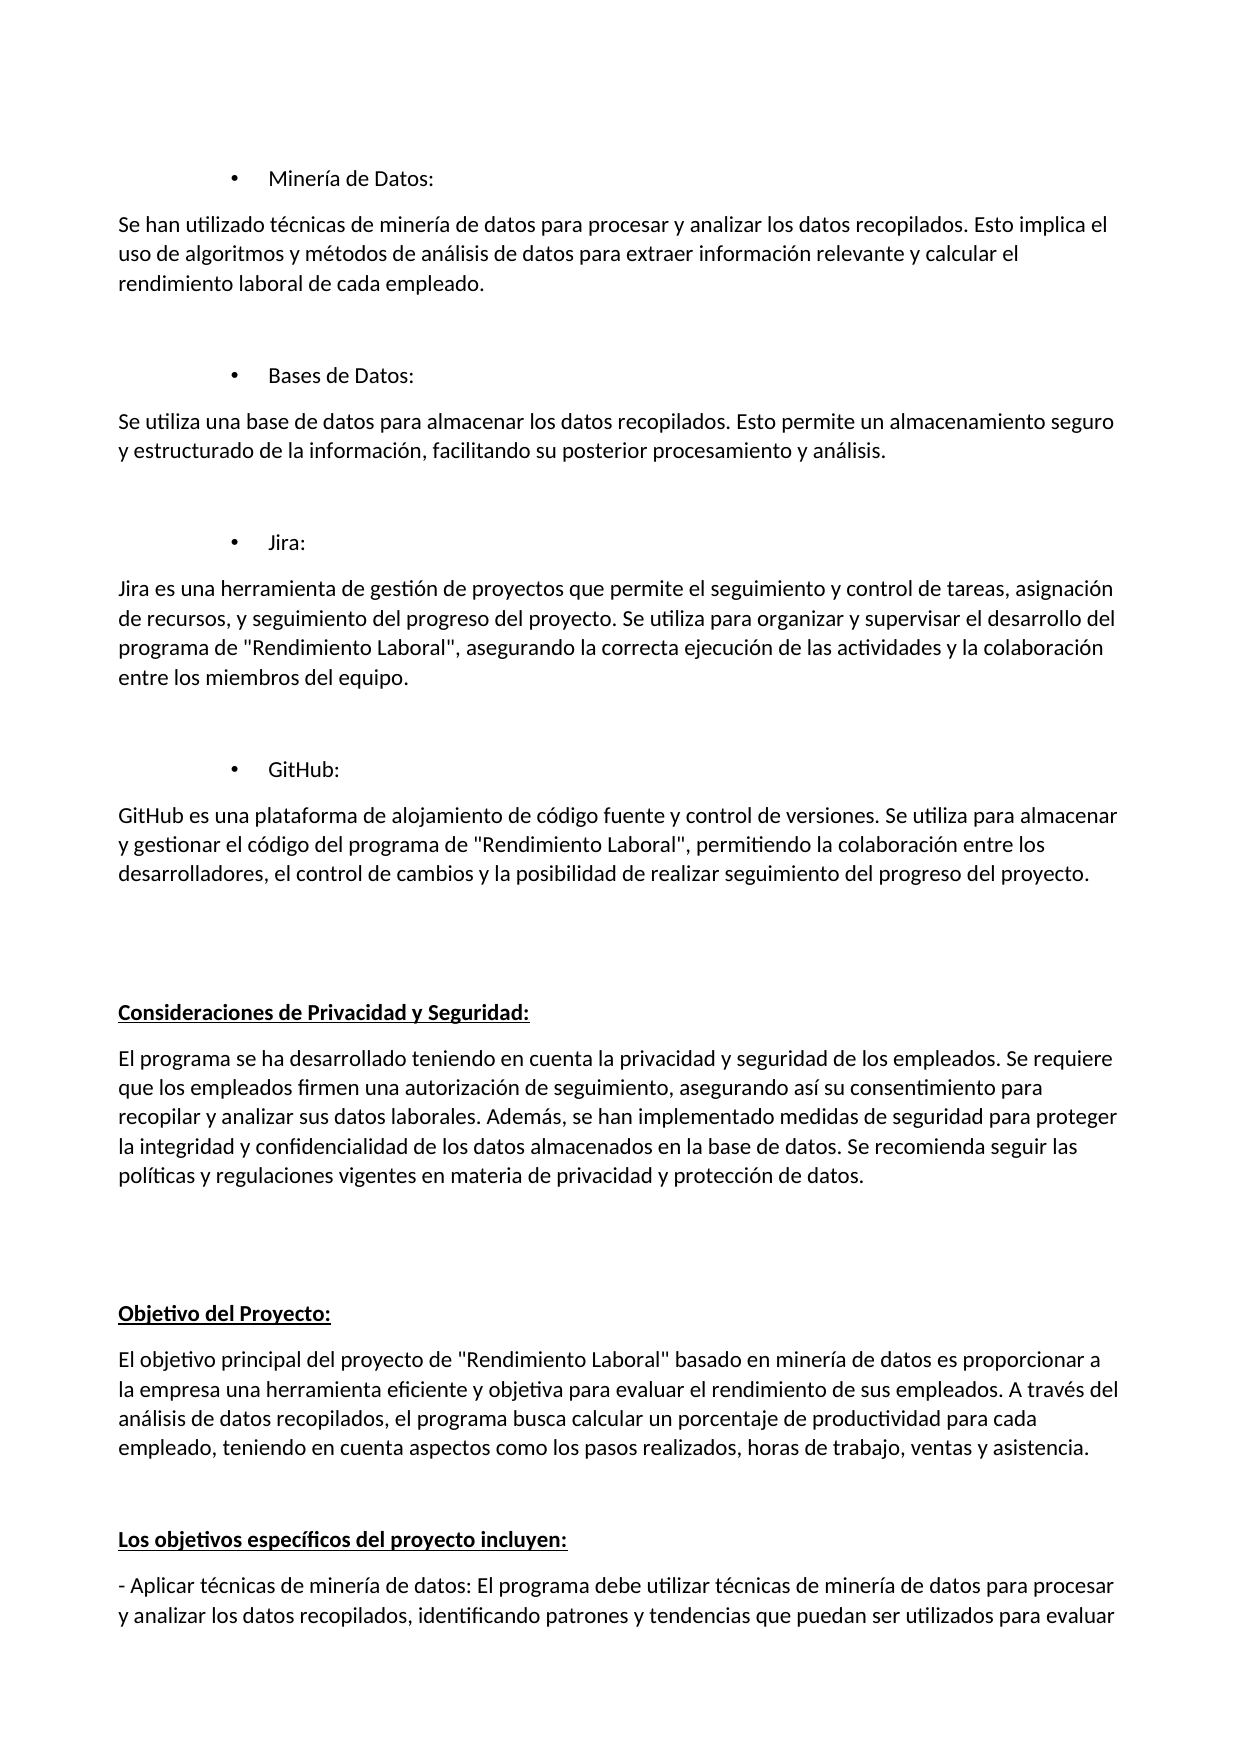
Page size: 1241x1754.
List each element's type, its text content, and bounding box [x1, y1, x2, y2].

text Se utiliza una base de datos para almacenar los datos recopilados. Esto permite un almacenamiento seguro y estructurado de la información, facilitando su posterior procesamiento y análisis. [118, 407, 1122, 464]
text - Aplicar técnicas de minería de datos: El programa debe utilizar técnicas de minería de datos para procesar y analizar los datos recopilados, identificando patrones y tendencias que puedan ser utilizados para evaluar [118, 1572, 1122, 1629]
text Se han utilizado técnicas de minería de datos para procesar y analizar los datos recopilados. Esto implica el uso de algoritmos y métodos de análisis de datos para extraer información relevante y calcular el rendimiento laboral de cada empleado. [118, 210, 1122, 297]
text GitHub es una plataforma de alojamiento de código fuente y control de versiones. Se utiliza para almacenar y gestionar el código del programa de "Rendimiento Laboral", permitiendo la colaboración entre los desarrolladores, el control de cambios y la posibilidad de realizar seguimiento del progreso del proyecto. [118, 801, 1122, 888]
text Objetivo del Proyecto: [118, 1299, 1122, 1327]
list Bases de Datos: [231, 361, 1122, 389]
text El objetivo principal del proyecto de "Rendimiento Laboral" basado en minería de datos es proporcionar a la empresa una herramienta eficiente y objetiva para evaluar el rendimiento de sus empleados. A través del análisis de datos recopilados, el programa busca calcular un porcentaje de productividad para cada empleado, teniendo en cuenta aspectos como los pasos realizados, horas de trabajo, ventas y asistencia. [118, 1345, 1122, 1462]
list GitHub: [231, 755, 1122, 783]
text El programa se ha desarrollado teniendo en cuenta la privacidad y seguridad de los empleados. Se requiere que los empleados firmen una autorización de seguimiento, asegurando así su consentimiento para recopilar y analizar sus datos laborales. Además, se han implementado medidas de seguridad para proteger la integridad y confidencialidad de los datos almacenados en la base de datos. Se recomienda seguir las políticas y regulaciones vigentes en materia de privacidad y protección de datos. [118, 1044, 1122, 1189]
list Minería de Datos: [231, 164, 1122, 192]
text Jira es una herramienta de gestión de proyectos que permite el seguimiento y control de tareas, asignación de recursos, y seguimiento del progreso del proyecto. Se utiliza para organizar y supervisar el desarrollo del programa de "Rendimiento Laboral", asegurando la correcta ejecución de las actividades y la colaboración entre los miembros del equipo. [118, 574, 1122, 691]
text Los objetivos específicos del proyecto incluyen: [118, 1526, 1122, 1554]
text Consideraciones de Privacidad y Seguridad: [118, 998, 1122, 1026]
list Jira: [231, 528, 1122, 557]
